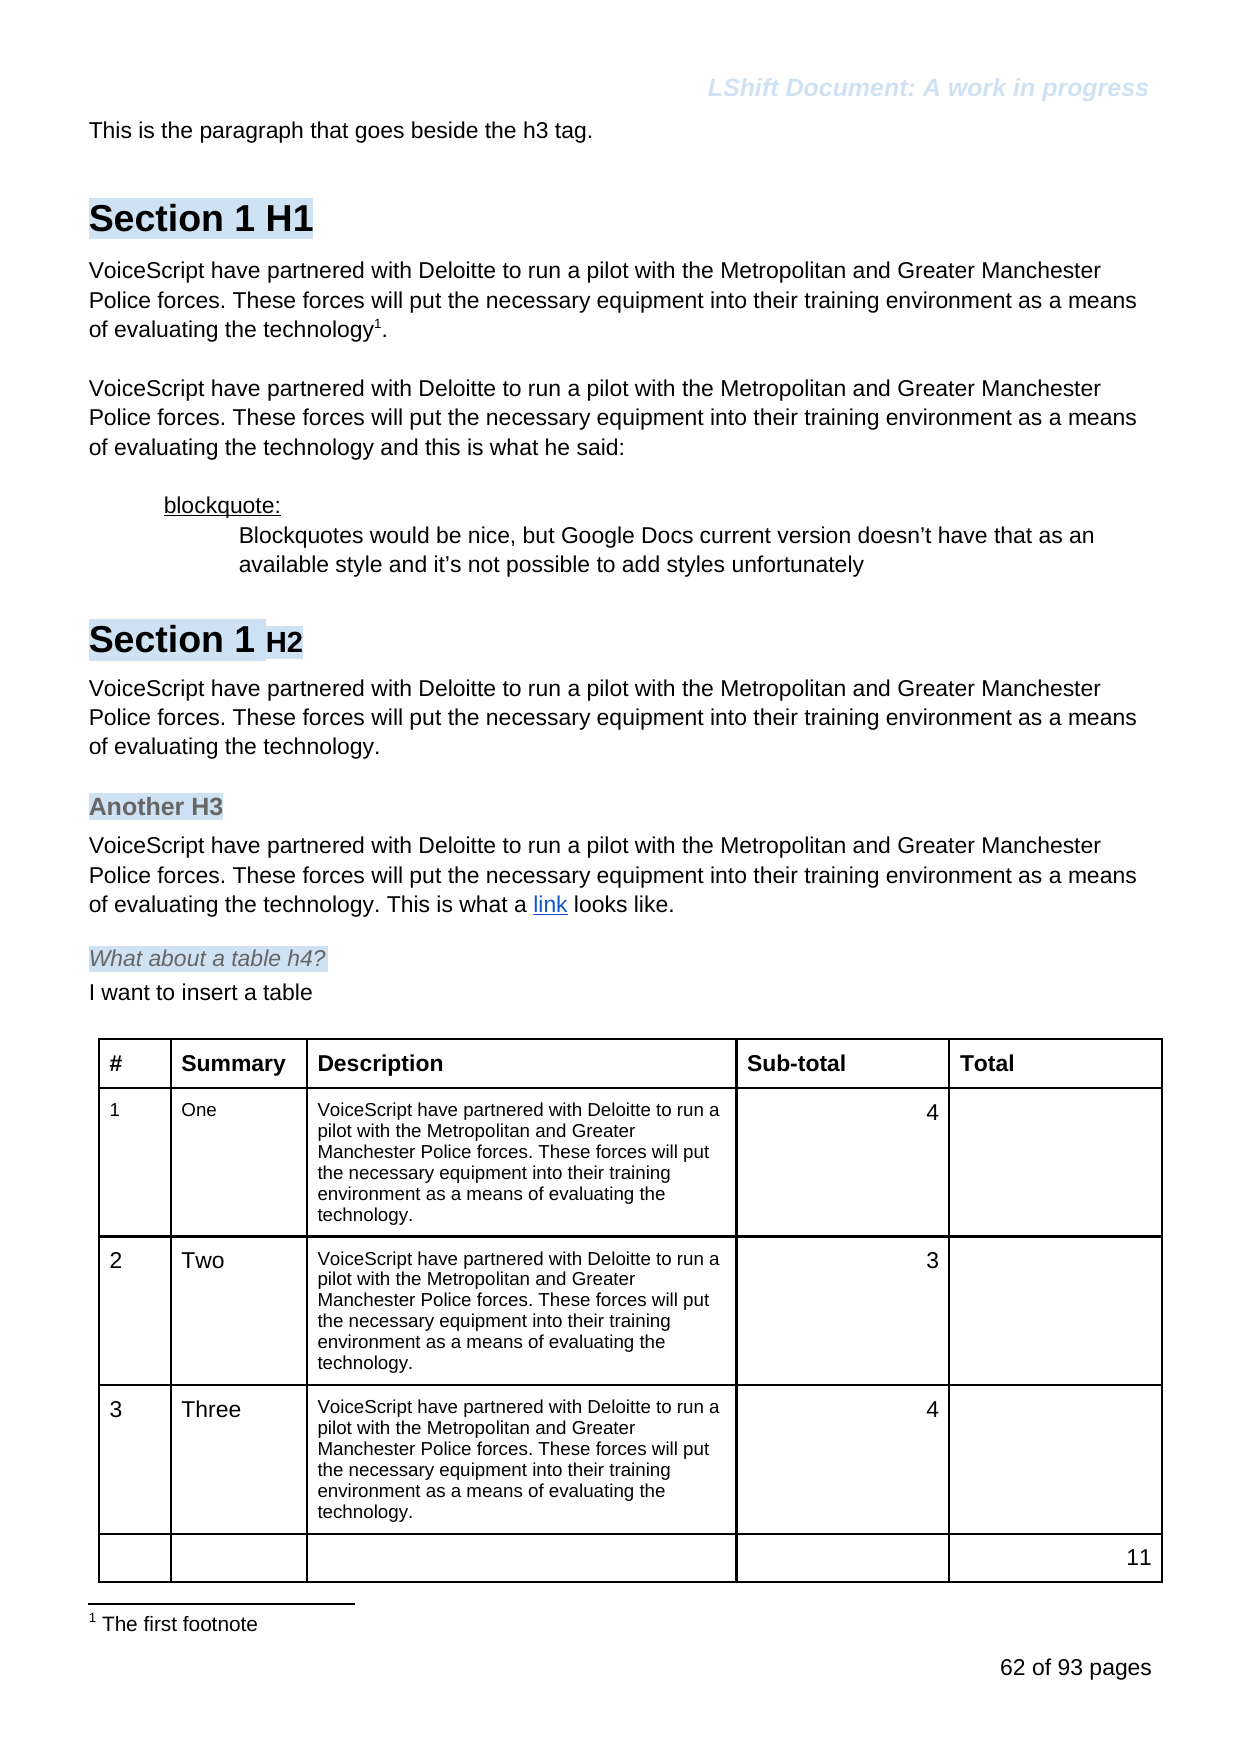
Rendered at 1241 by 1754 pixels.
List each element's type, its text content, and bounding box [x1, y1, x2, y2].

table_cell 3 [100, 1386, 170, 1532]
table_cell VoiceScript have partnered with Deloitte to run a pilot with the Metropolitan and Greater Manchester Police forces. These forces will put the necessary equipment into their training environment as a means of evaluating the technology. [308, 1238, 735, 1384]
table_cell [738, 1535, 948, 1581]
table_cell [172, 1535, 306, 1581]
text I want to insert a table [88, 979, 1152, 1005]
table_cell 4 [738, 1089, 948, 1235]
text VoiceScript have partnered with Deloitte to run a pilot with the Metropolitan and Greater Manchester Police forces. These forces will put the necessary equipment into their training environment as a means of evaluating the technology. [88, 675, 1152, 759]
table_cell 3 [738, 1238, 948, 1384]
table_cell [950, 1386, 1161, 1532]
table_cell Two [172, 1238, 306, 1384]
table_cell 1 [100, 1089, 170, 1235]
table_cell 11 [950, 1535, 1161, 1581]
table_cell [100, 1535, 170, 1581]
table_header Sub-total [738, 1040, 948, 1087]
table_header Total [950, 1040, 1161, 1087]
text VoiceScript have partnered with Deloitte to run a pilot with the Metropolitan and Greater Manchester Police forces. These forces will put the necessary equipment into their training environment as a means of evaluating the technology and this is what he said: [88, 376, 1152, 460]
subtitle What about a table h4? [328, 946, 1152, 972]
table_cell VoiceScript have partnered with Deloitte to run a pilot with the Metropolitan and Greater Manchester Police forces. These forces will put the necessary equipment into their training environment as a means of evaluating the technology. [308, 1386, 735, 1532]
table_cell [950, 1238, 1161, 1384]
table_header Summary [172, 1040, 306, 1087]
table_cell 2 [100, 1238, 170, 1384]
table_cell One [172, 1089, 306, 1235]
subtitle Another H3 [88, 792, 1152, 820]
table_cell VoiceScript have partnered with Deloitte to run a pilot with the Metropolitan and Greater Manchester Police forces. These forces will put the necessary equipment into their training environment as a means of evaluating the technology. [308, 1089, 735, 1235]
table_cell [308, 1535, 735, 1581]
text VoiceScript have partnered with Deloitte to run a pilot with the Metropolitan and Greater Manchester Police forces. These forces will put the necessary equipment into their training environment as a means of evaluating the technology. [88, 258, 1152, 342]
text blockquote: [163, 493, 1152, 519]
subtitle Section 1 H1 [88, 197, 1152, 239]
text The first footnote [88, 1610, 1152, 1636]
subtitle Section 1 H2 [266, 619, 1152, 661]
table_header Description [308, 1040, 735, 1087]
text VoiceScript have partnered with Deloitte to run a pilot with the Metropolitan and Greater Manchester Police forces. These forces will put the necessary equipment into their training environment as a means of evaluating the technology. This is what a link looks like. [88, 833, 1152, 917]
table_cell 4 [738, 1386, 948, 1532]
text Blockquotes would be nice, but Google Docs current version doesn’t have that as an available style and it’s not possible to add styles unfortunately [238, 522, 1152, 577]
table_cell Three [172, 1386, 306, 1532]
table_header # [100, 1040, 170, 1087]
table_cell [950, 1089, 1161, 1235]
text This is the paragraph that goes beside the h3 tag. [88, 118, 1152, 144]
